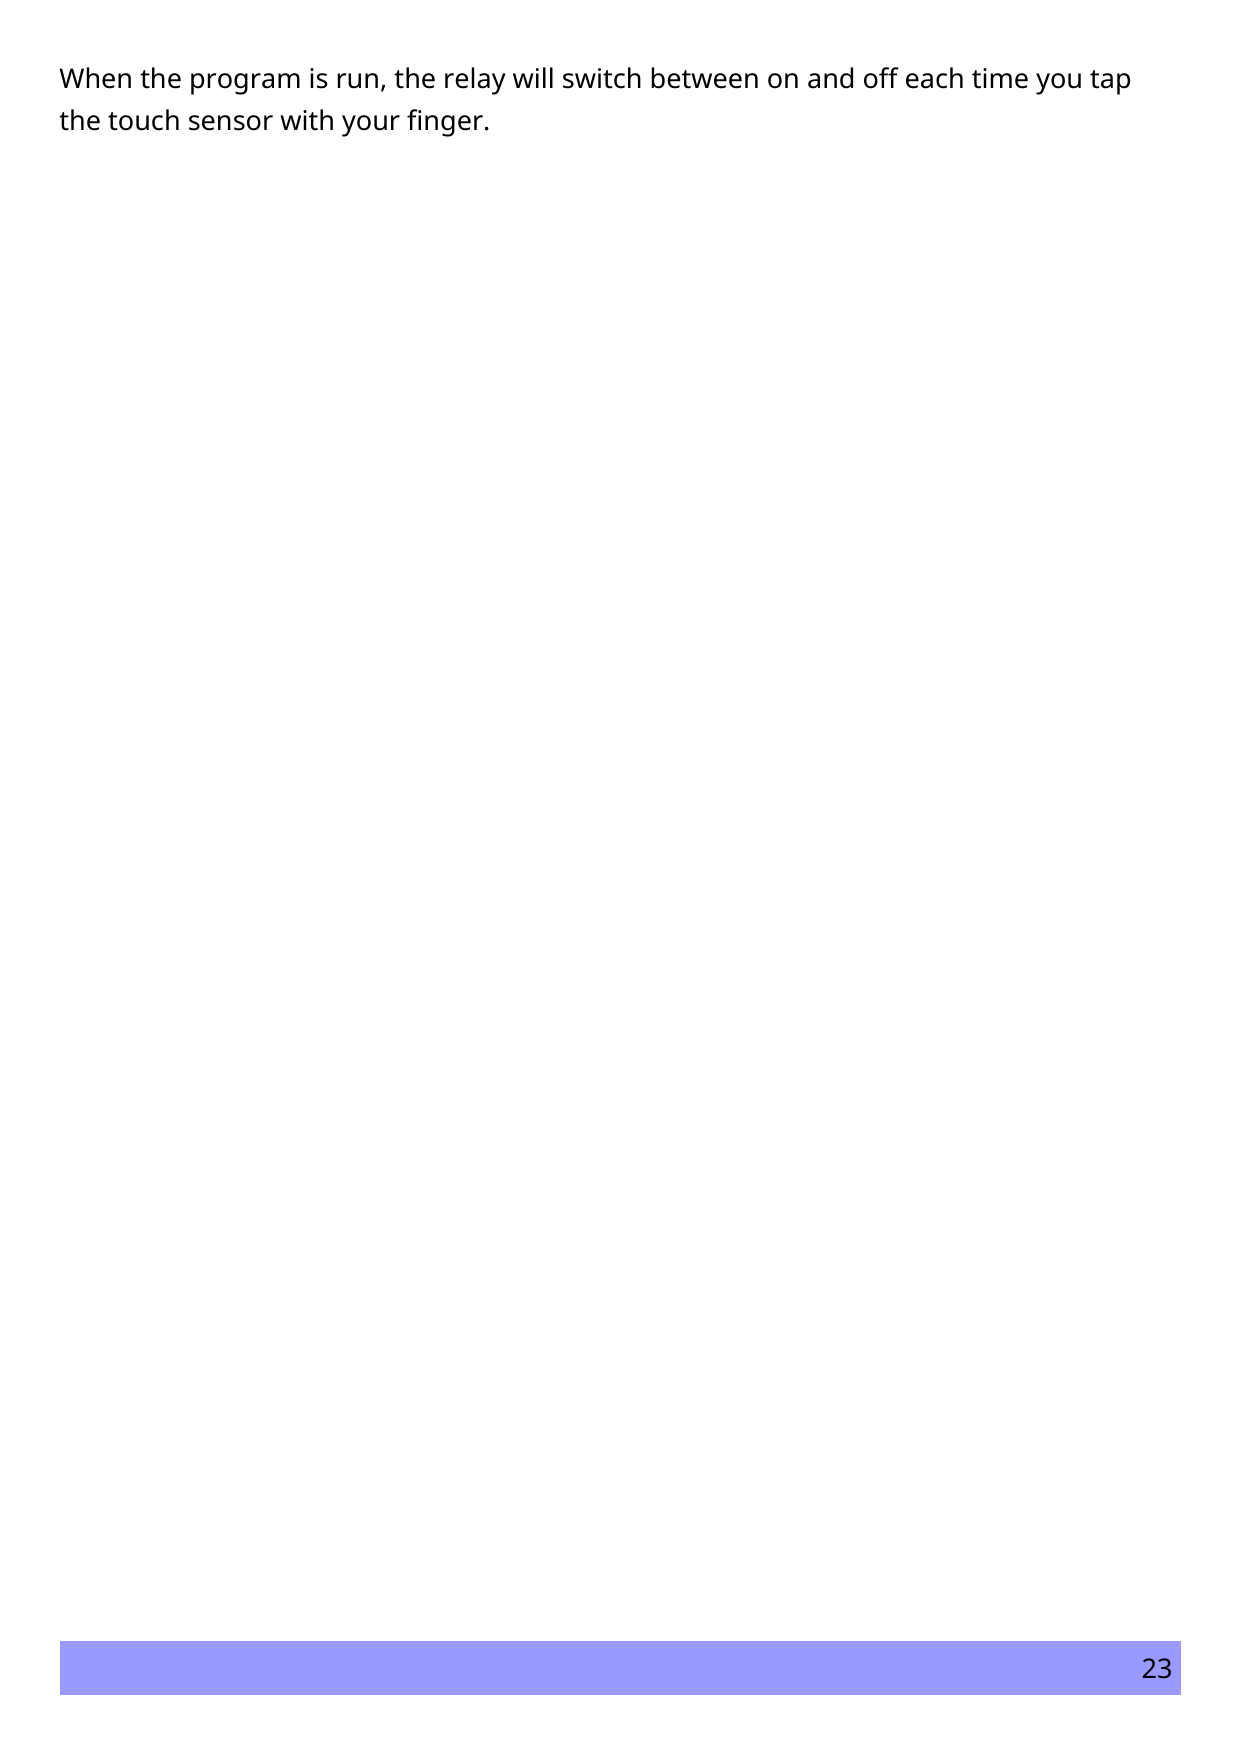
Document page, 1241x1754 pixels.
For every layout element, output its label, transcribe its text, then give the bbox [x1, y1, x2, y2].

text When the program is run, the relay will switch between on and off each time you tap the touch sensor with your finger. [59, 59, 1181, 138]
